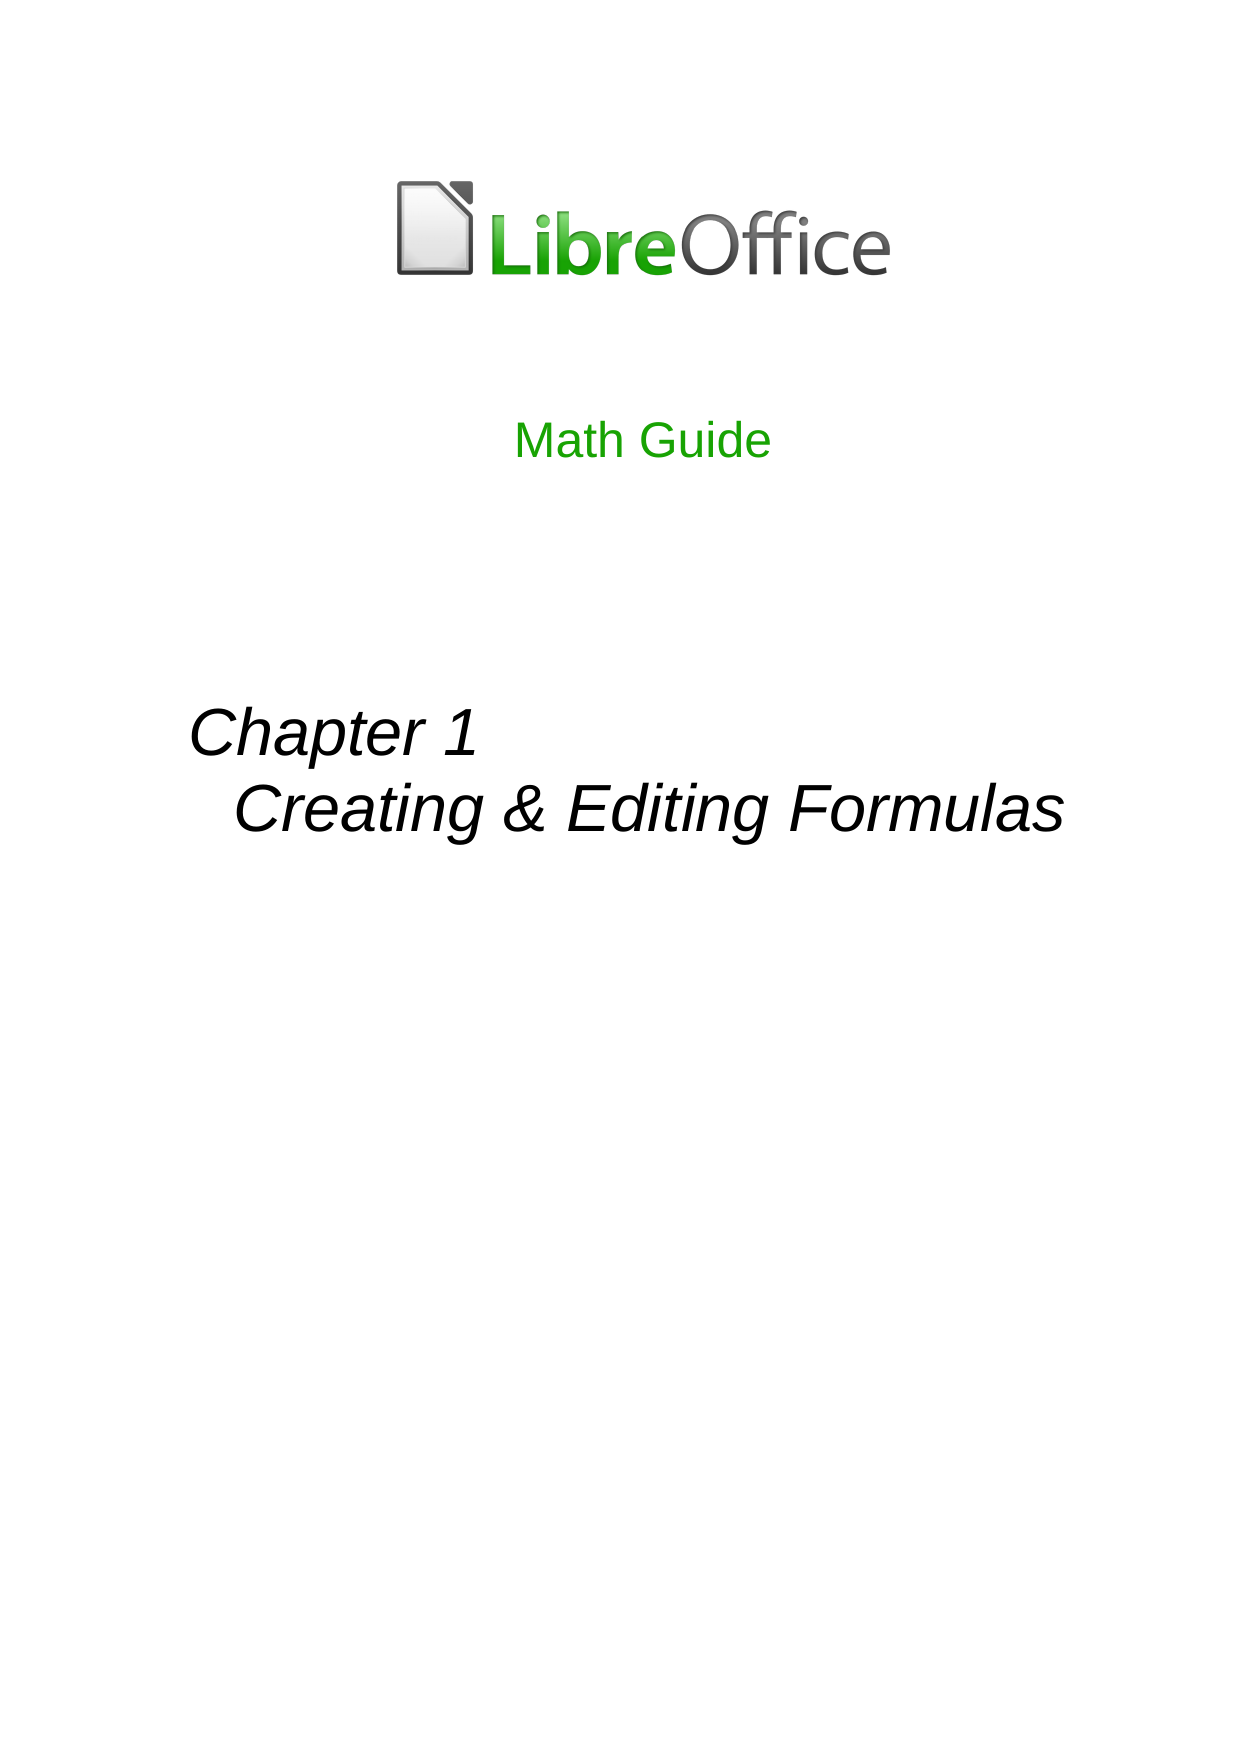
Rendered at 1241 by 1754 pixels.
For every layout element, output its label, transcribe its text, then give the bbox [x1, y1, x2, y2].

title Chapter 1 Creating & Editing Formulas [188, 693, 1098, 846]
picture [392, 177, 893, 282]
text Math Guide [188, 410, 1098, 468]
